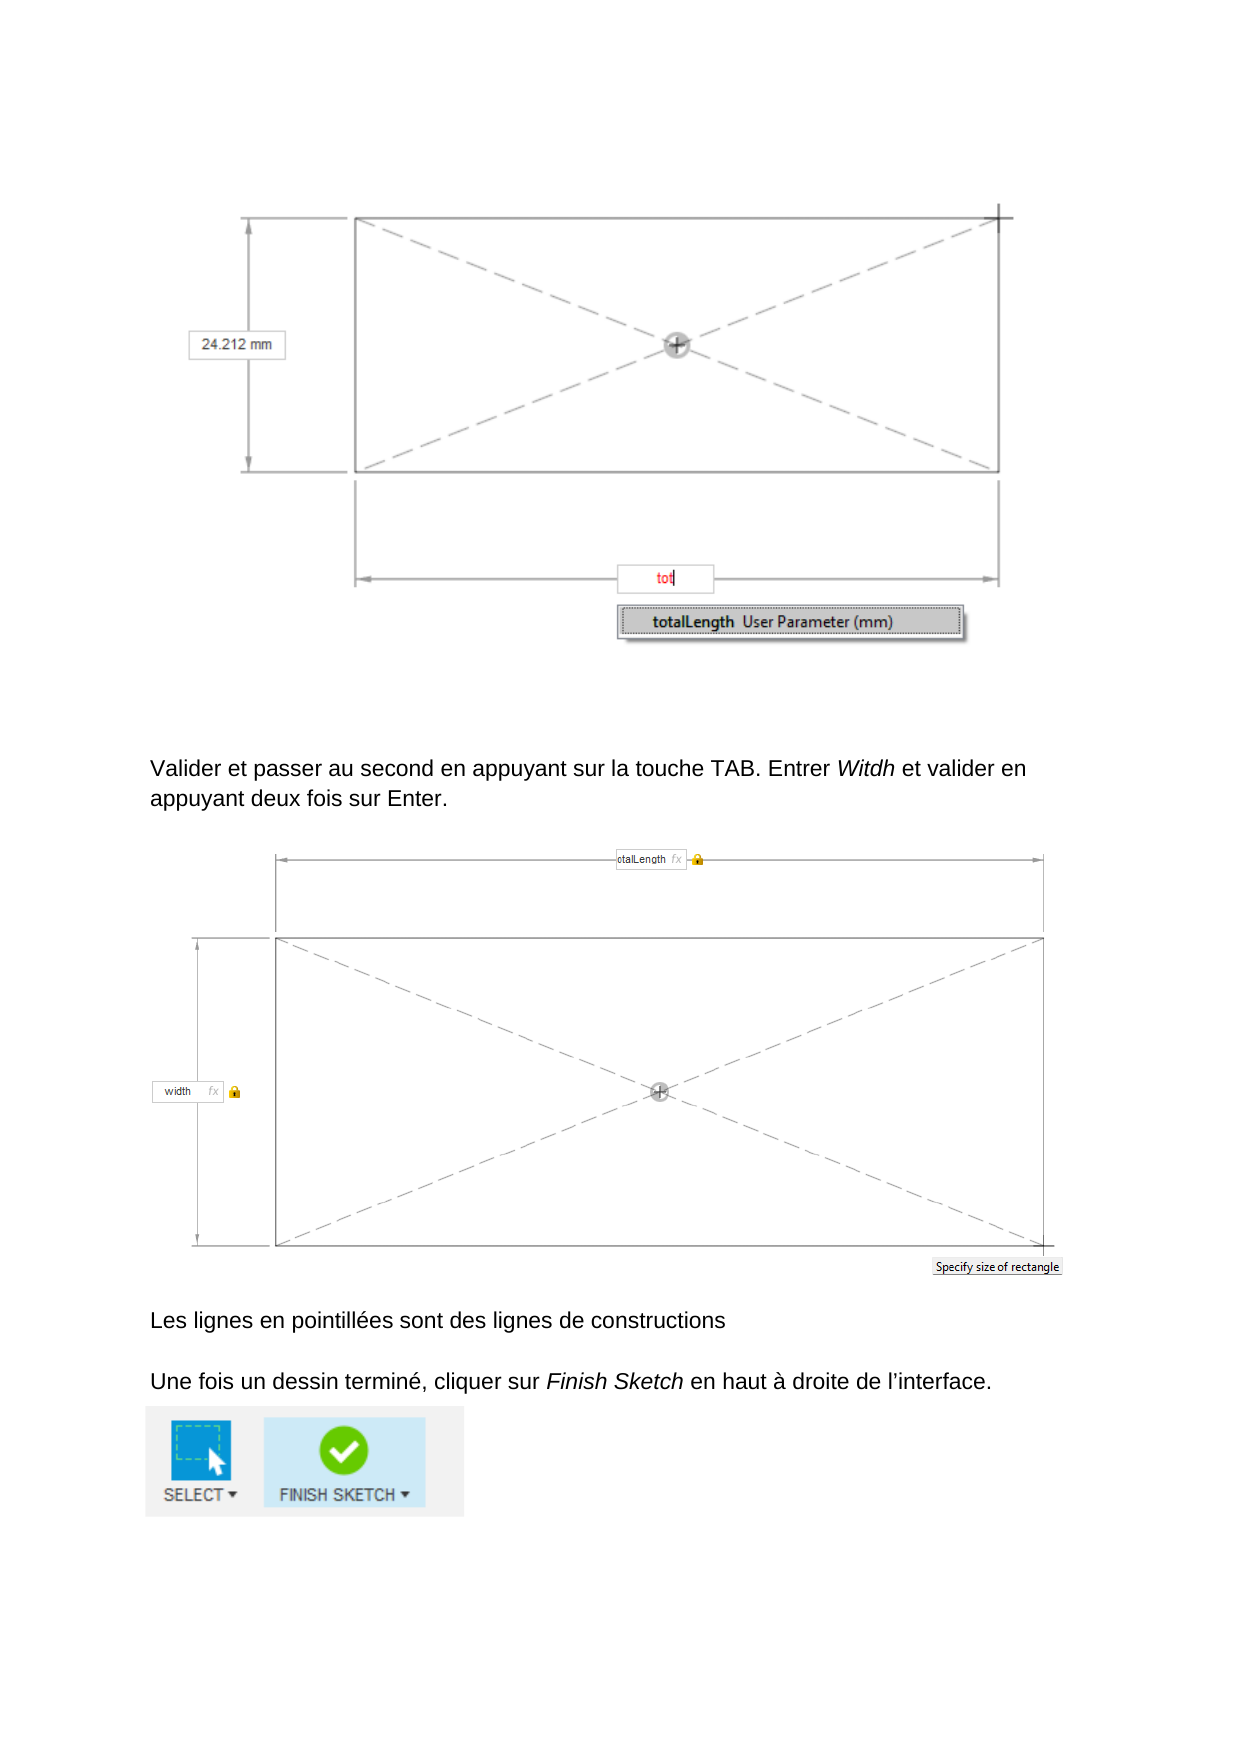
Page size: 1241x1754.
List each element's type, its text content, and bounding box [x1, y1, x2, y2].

text Une fois un dessin terminé, cliquer sur Finish Sketch en haut à droite de l’interface. [150, 1368, 1090, 1394]
picture [150, 815, 1091, 1300]
picture [145, 1406, 465, 1599]
text Les lignes en pointillées sont des lignes de constructions [150, 1300, 1090, 1333]
picture [150, 150, 1091, 721]
list Valider et passer au second en appuyant sur la touche TAB. Entrer Witdh et valider en appuyant deux fois sur Enter. [150, 721, 1090, 811]
